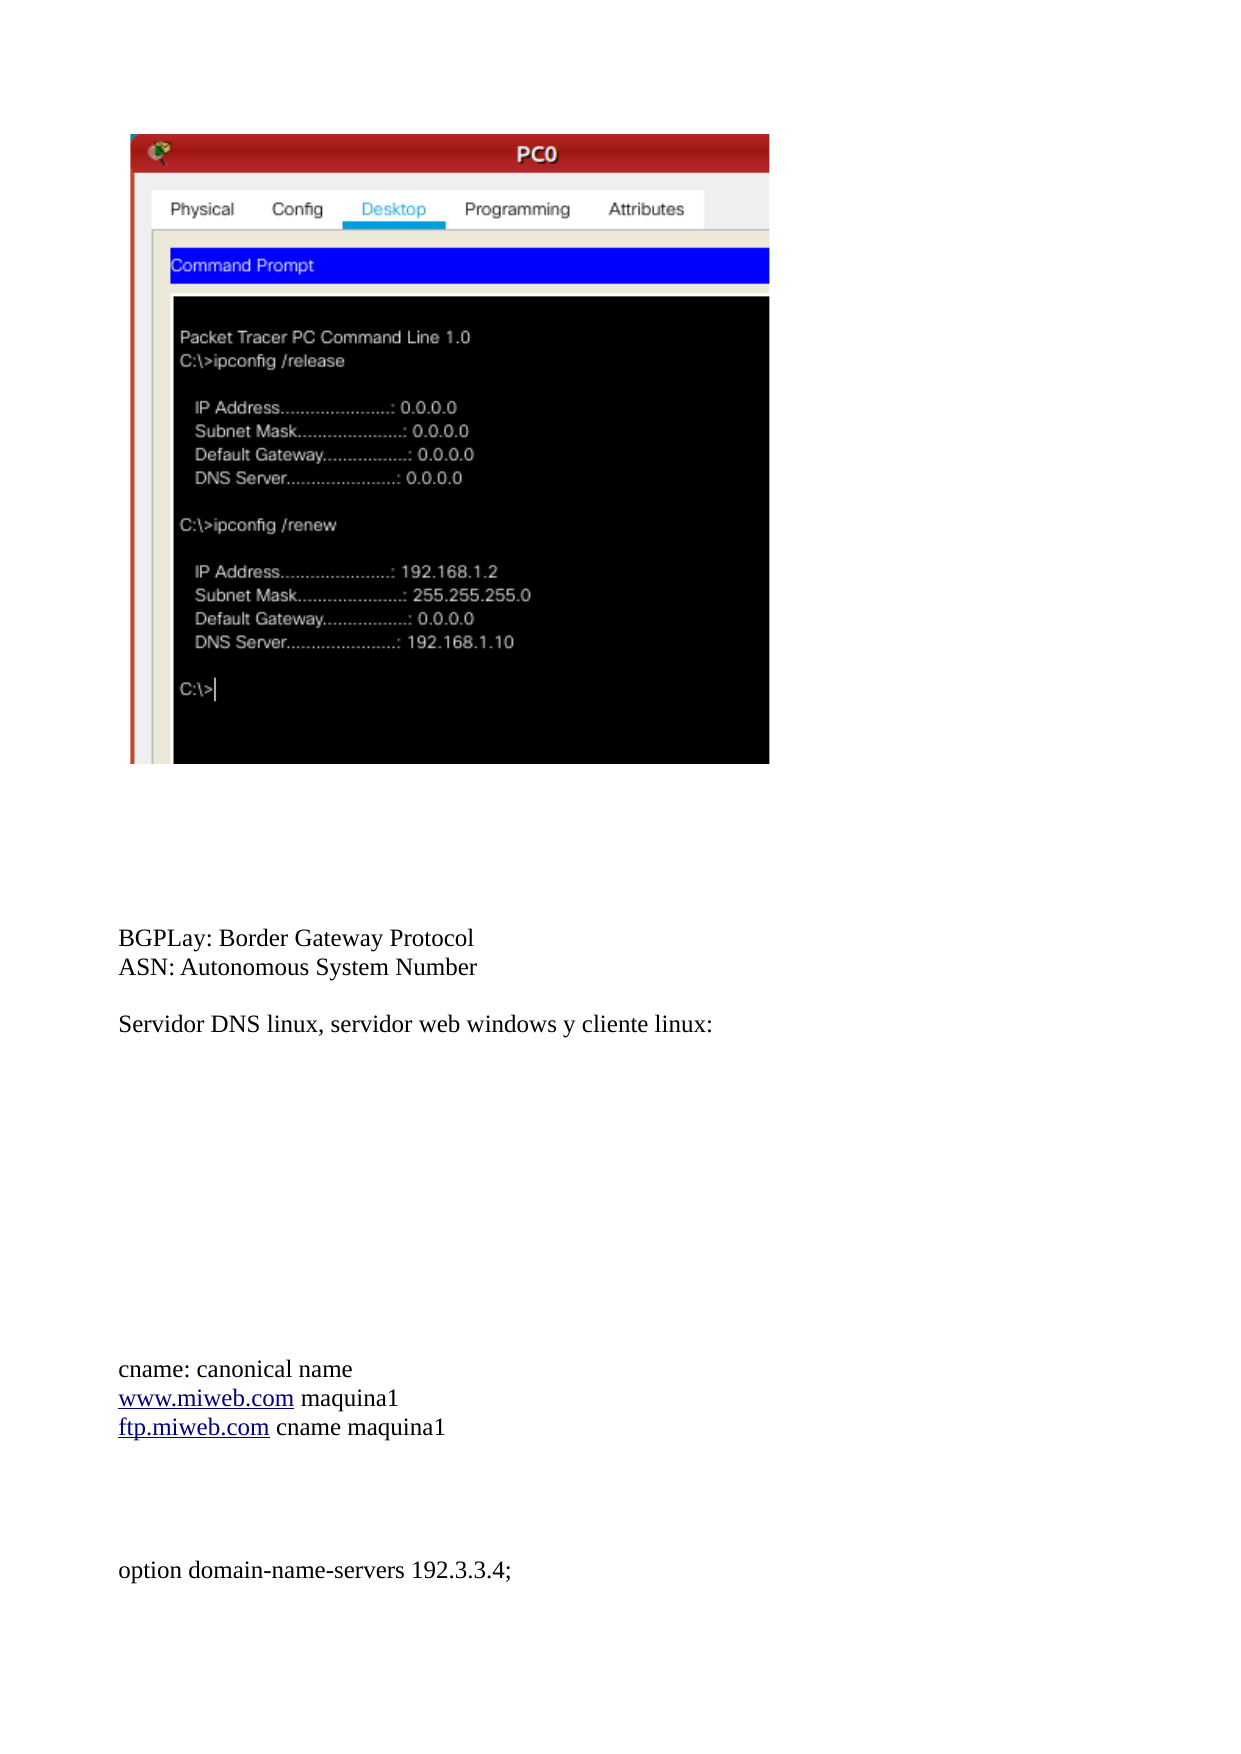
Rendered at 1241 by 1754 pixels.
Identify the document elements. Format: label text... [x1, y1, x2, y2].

text cname: canonical name [118, 1354, 1122, 1383]
text www.miweb.com maquina1 [118, 1383, 1122, 1412]
text BGPLay: Border Gateway Protocol [118, 923, 1122, 952]
text ASN: Autonomous System Number [118, 952, 1122, 981]
text Servidor DNS linux, servidor web windows y cliente linux: [118, 1009, 1122, 1038]
picture [130, 134, 770, 764]
text ftp.miweb.com cname maquina1 [118, 1412, 1122, 1441]
text option domain-name-servers 192.3.3.4; [118, 1556, 1122, 1584]
